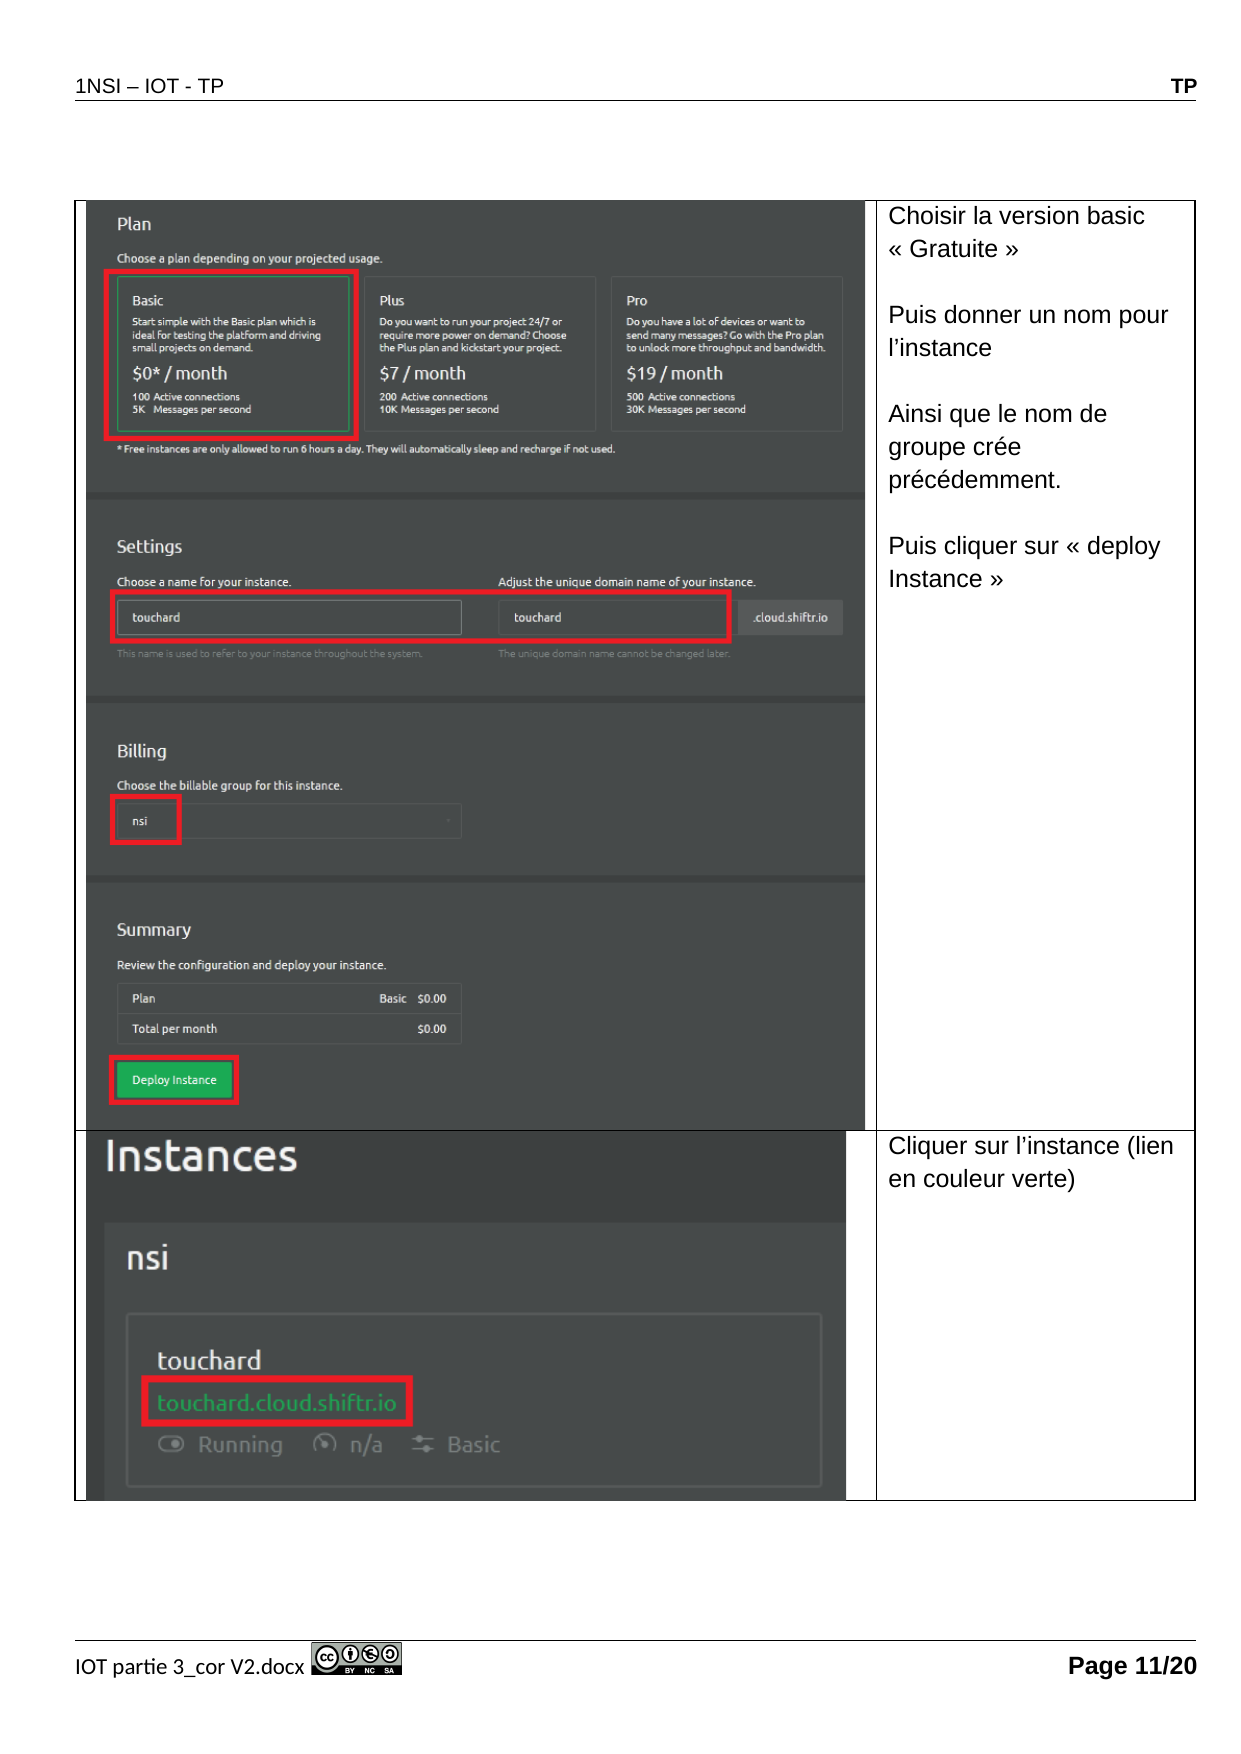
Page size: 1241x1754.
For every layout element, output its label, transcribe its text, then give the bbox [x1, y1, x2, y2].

table_cell [847, 1131, 876, 1500]
table_cell Cliquer sur l’instance (lien en couleur verte) [877, 1131, 1194, 1500]
table_header [866, 201, 876, 1130]
table_header [76, 201, 86, 1130]
picture [311, 1642, 402, 1675]
table_cell [76, 1131, 86, 1500]
table_header Choisir la version basic « Gratuite » Puis donner un nom pour l’instance Ainsi que le nom de groupe crée précédemment. Puis cliquer sur « deploy Instance » [877, 201, 1194, 1130]
